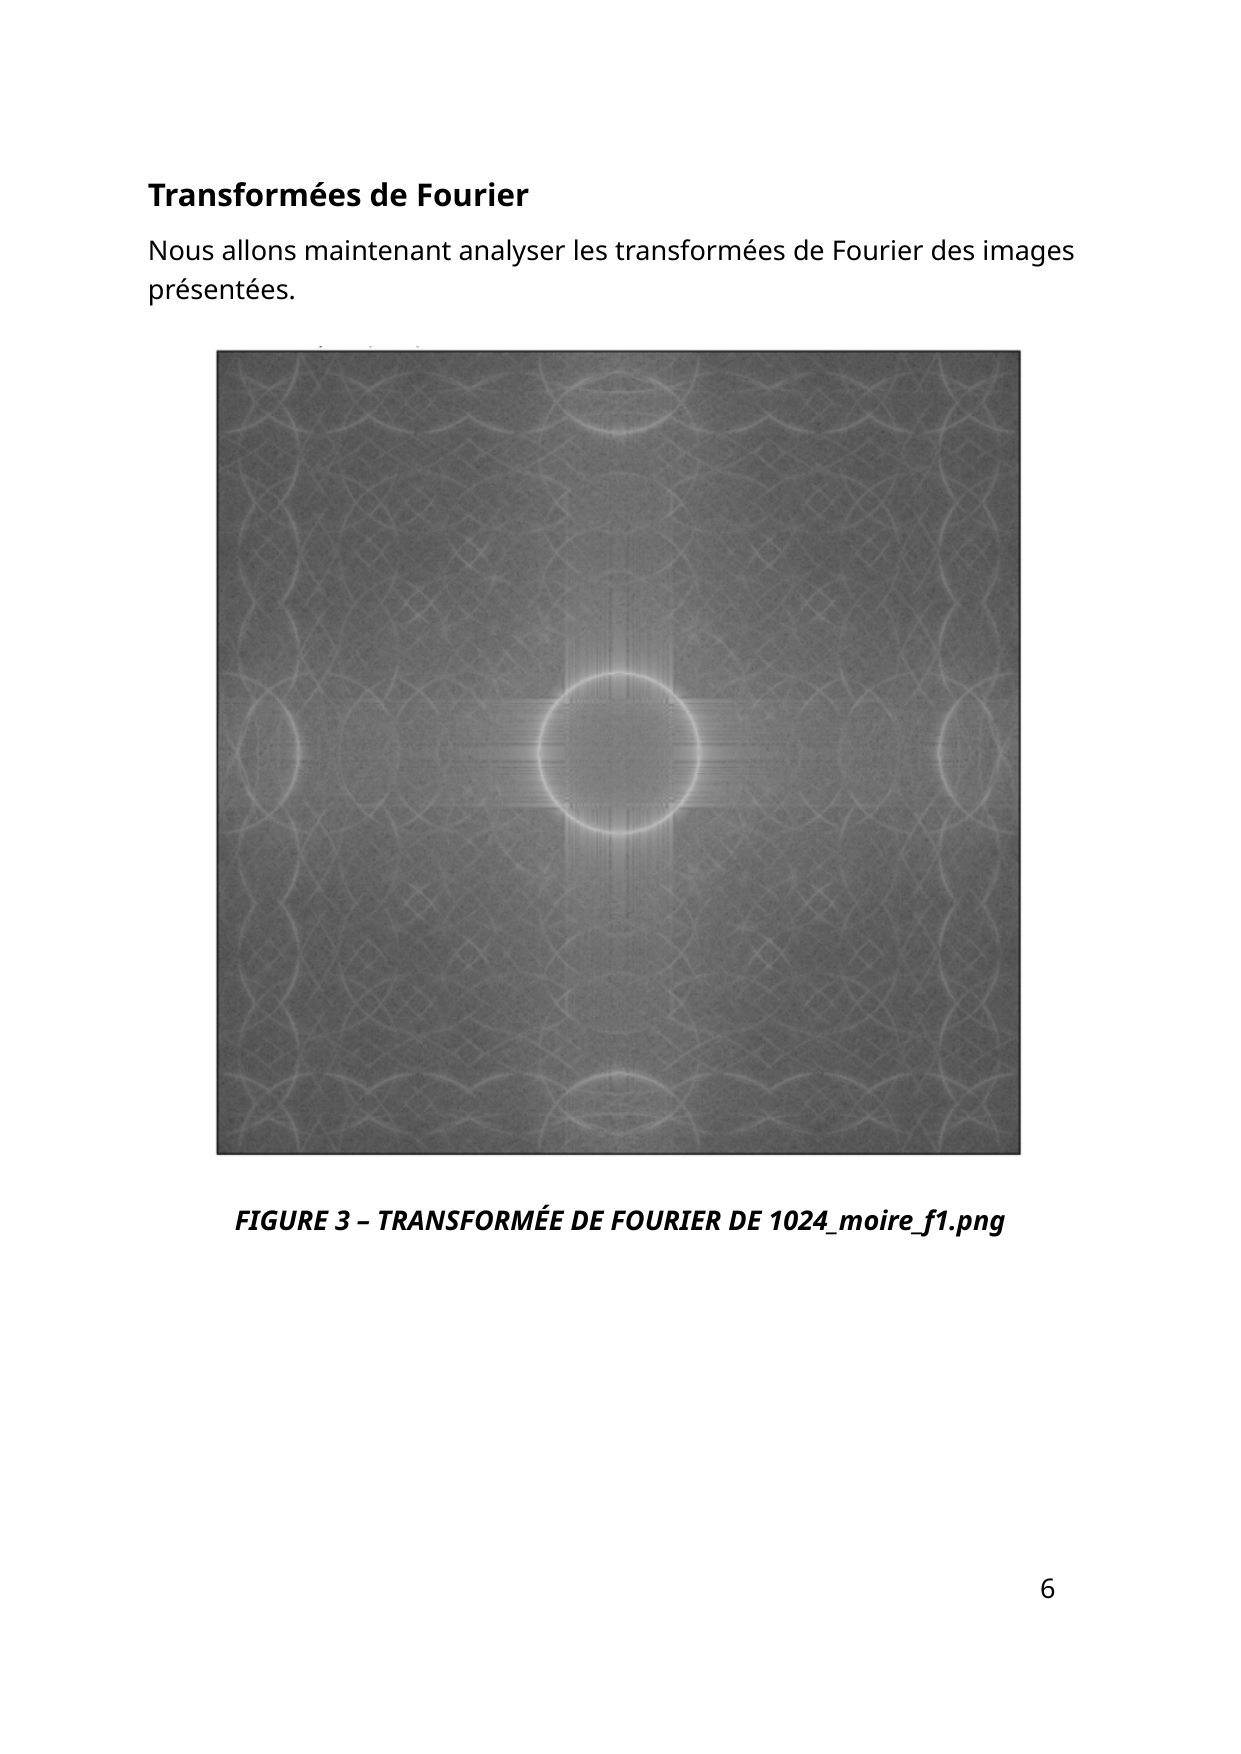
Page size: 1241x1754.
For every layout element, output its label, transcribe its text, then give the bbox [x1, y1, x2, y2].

text Transformées de Fourier [148, 173, 1093, 215]
text FIGURE 3 – TRANSFORMÉE DE FOURIER DE 1024_moire_f1.png [148, 346, 1093, 1238]
picture [213, 346, 1027, 1160]
text Nous allons maintenant analyser les transformées de Fourier des images présentées. [148, 231, 1093, 308]
